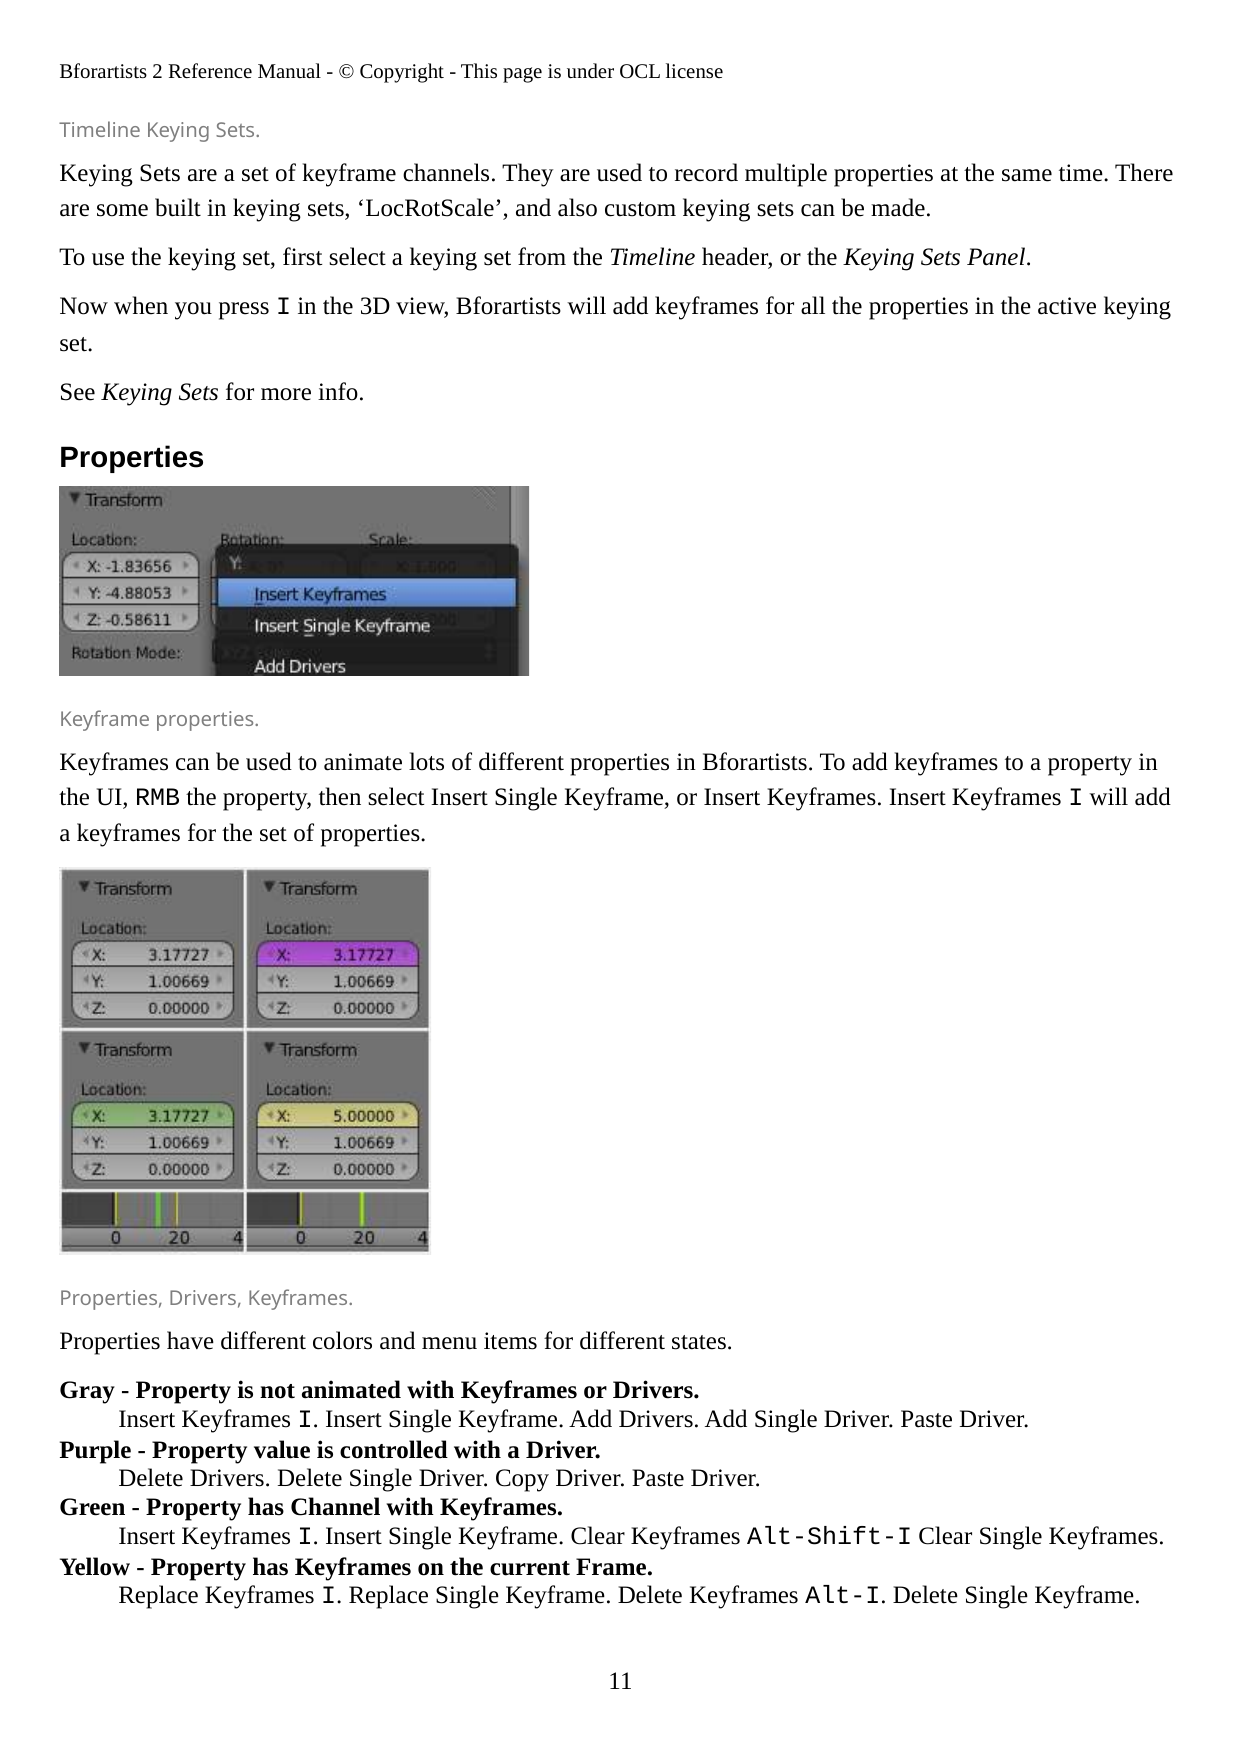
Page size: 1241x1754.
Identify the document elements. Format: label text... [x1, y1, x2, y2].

text Properties have different colors and menu items for different states. [59, 1326, 1181, 1355]
subtitle Gray - Property is not animated with Keyframes or Drivers. [59, 1375, 1181, 1404]
text Timeline Keying Sets. [59, 113, 1181, 144]
text Keyframes can be used to animate lots of different properties in Bforartists. To add keyframes to a property in the UI, RMB the property, then select Insert Single Keyframe, or Insert Keyframes. Insert Keyframes I will add a keyframes for the set of properties. [59, 747, 1181, 847]
subtitle Green - Property has Channel with Keyframes. [59, 1492, 1181, 1521]
text Keying Sets are a set of keyframe channels. They are used to record multiple properties at the same time. There are some built in keying sets, ‘LocRotScale’, and also custom keying sets can be made. [59, 158, 1181, 222]
list Insert Keyframes I. Insert Single Keyframe. Clear Keyframes Alt-Shift-I Clear Single Keyframes. [118, 1521, 1181, 1552]
text Now when you press I in the 3D view, Bforartists will add keyframes for all the properties in the active keying set. [59, 291, 1181, 356]
text To use the keying set, first select a keying set from the Timeline header, or the Keying Sets Panel. [59, 242, 1181, 271]
text See Keying Sets for more info. [59, 377, 1181, 405]
picture [59, 486, 530, 676]
subtitle Properties [59, 440, 1181, 474]
subtitle Yellow - Property has Keyframes on the current Frame. [59, 1552, 1181, 1581]
list Delete Drivers. Delete Single Driver. Copy Driver. Paste Driver. [118, 1463, 1181, 1492]
list Insert Keyframes I. Insert Single Keyframe. Add Drivers. Add Single Driver. Paste Driver. [118, 1404, 1181, 1435]
picture [59, 867, 432, 1255]
text Keyframe properties. [59, 701, 1181, 732]
text Properties, Drivers, Keyframes. [59, 1280, 1181, 1312]
list Replace Keyframes I. Replace Single Keyframe. Delete Keyframes Alt-I. Delete Single Keyframe. [118, 1581, 1181, 1611]
subtitle Purple - Property value is controlled with a Driver. [59, 1435, 1181, 1463]
